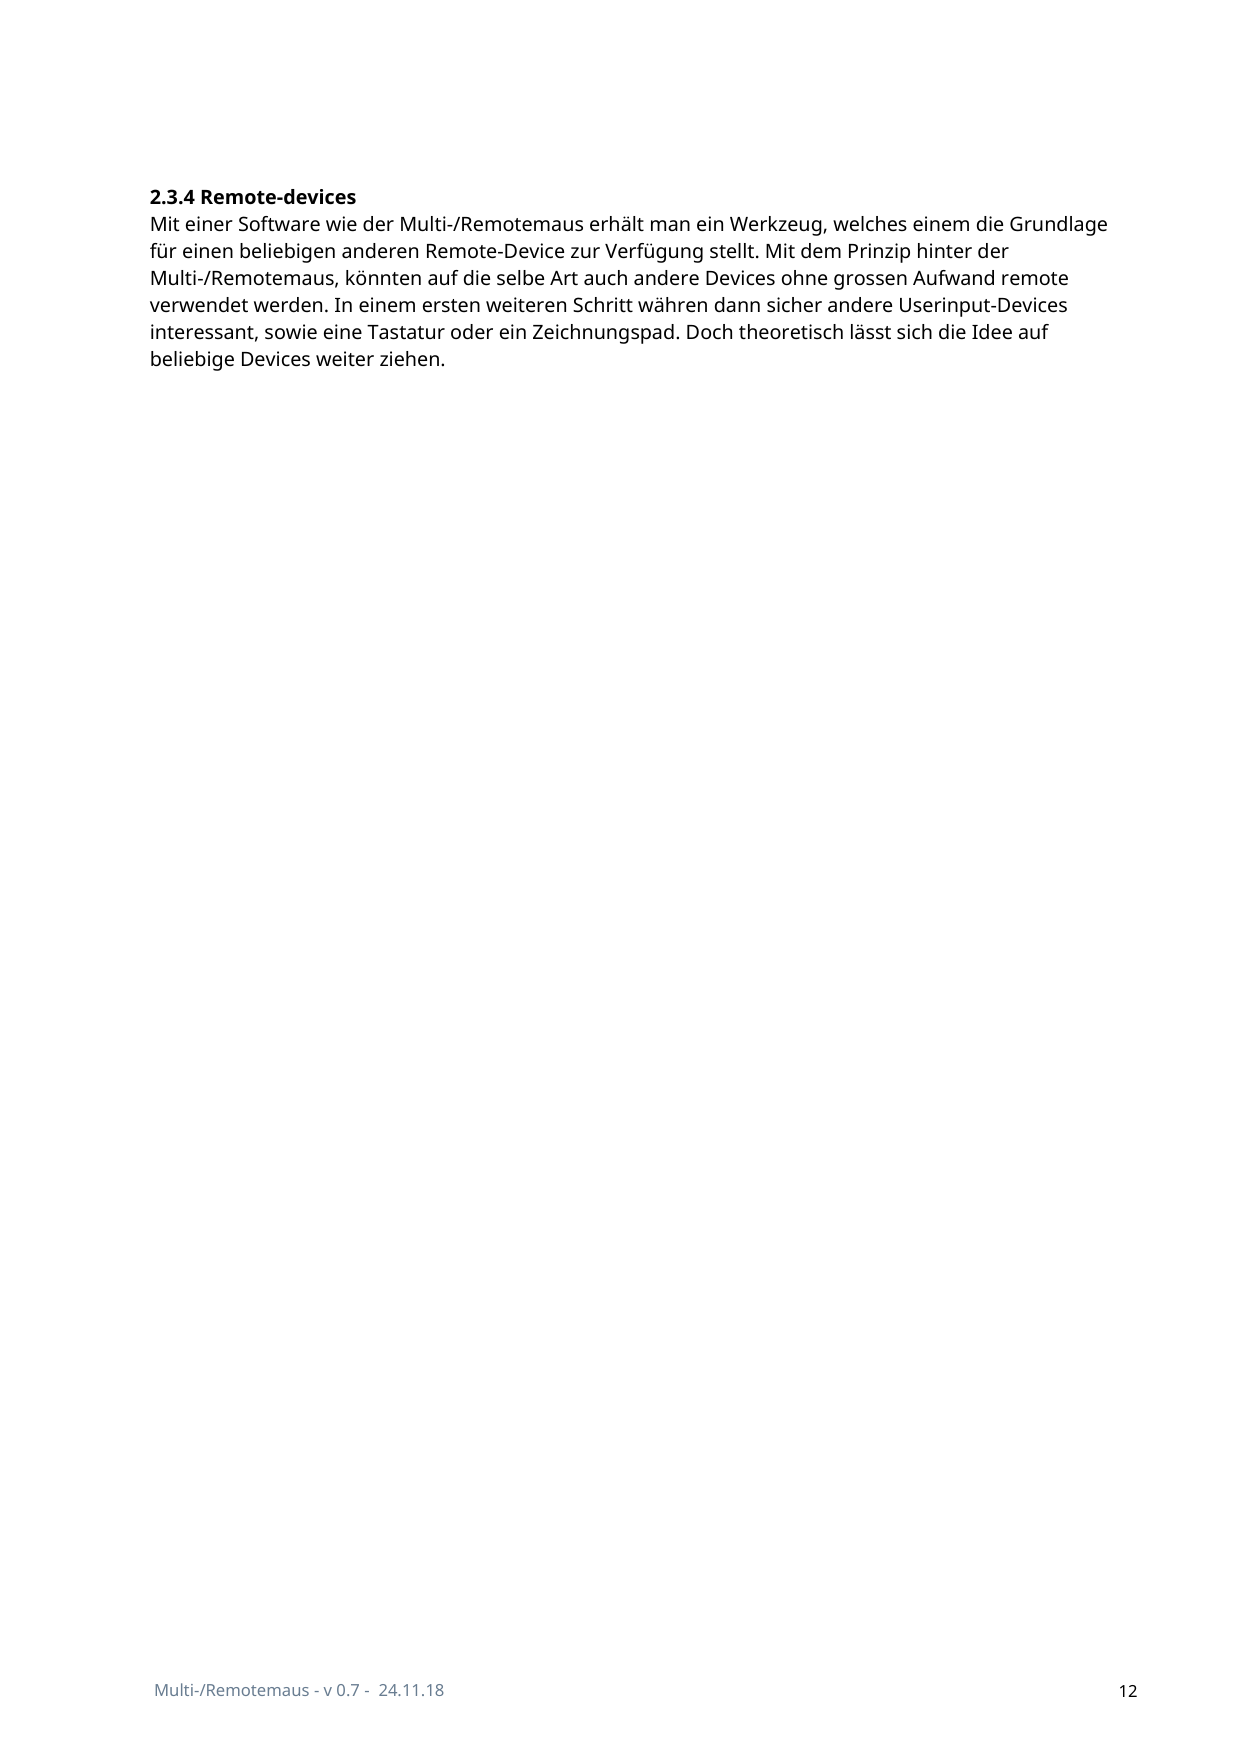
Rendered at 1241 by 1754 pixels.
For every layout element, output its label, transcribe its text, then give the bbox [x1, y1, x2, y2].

subtitle Remote-devices [149, 183, 1136, 210]
text Mit einer Software wie der Multi-/Remotemaus erhält man ein Werkzeug, welches einem die Grundlage für einen beliebigen anderen Remote-Device zur Verfügung stellt. Mit dem Prinzip hinter der Multi-/Remotemaus, könnten auf die selbe Art auch andere Devices ohne grossen Aufwand remote verwendet werden. In einem ersten weiteren Schritt währen dann sicher andere Userinput-Devices interessant, sowie eine Tastatur oder ein Zeichnungspad. Doch theoretisch lässt sich die Idee auf beliebige Devices weiter ziehen. [149, 210, 1136, 372]
